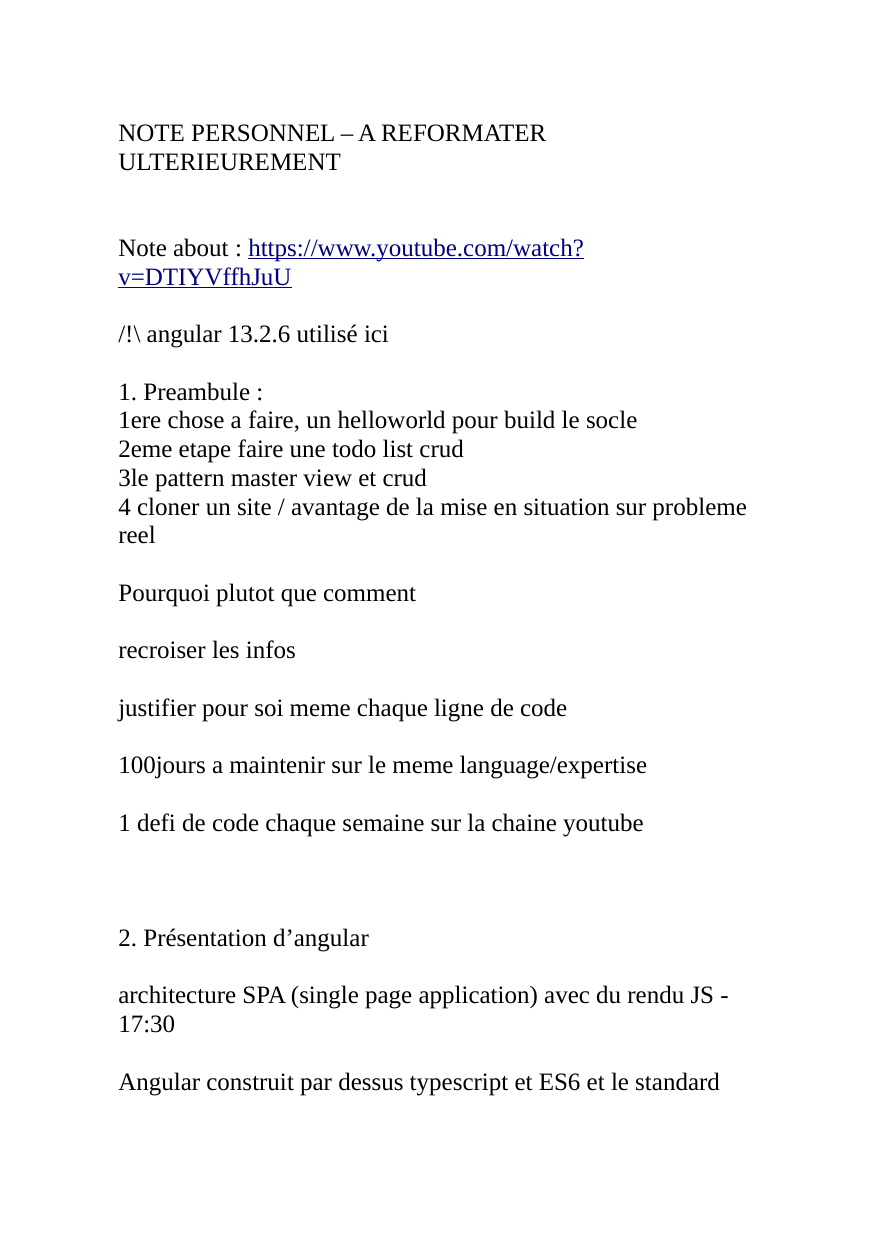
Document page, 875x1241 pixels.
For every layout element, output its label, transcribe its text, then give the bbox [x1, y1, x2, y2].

text 1. Preambule : [118, 377, 756, 406]
text NOTE PERSONNEL – A REFORMATER ULTERIEUREMENT [118, 118, 756, 176]
text 3le pattern master view et crud [118, 463, 756, 492]
text 1 defi de code chaque semaine sur la chaine youtube [118, 808, 756, 837]
text /!\ angular 13.2.6 utilisé ici [118, 319, 756, 348]
text recroiser les infos [118, 636, 756, 664]
text 1ere chose a faire, un helloworld pour build le socle [118, 406, 756, 434]
text 2. Présentation d’angular [118, 923, 756, 952]
text Angular construit par dessus typescript et ES6 et le standard [118, 1067, 756, 1096]
text 4 cloner un site / avantage de la mise en situation sur probleme reel [118, 492, 756, 549]
text justifier pour soi meme chaque ligne de code [118, 693, 756, 722]
text Note about : https://www.youtube.com/watch?v=DTIYVffhJuU [118, 233, 756, 291]
text Pourquoi plutot que comment [118, 578, 756, 607]
text 2eme etape faire une todo list crud [118, 434, 756, 463]
text architecture SPA (single page application) avec du rendu JS - 17:30 [118, 981, 756, 1038]
text 100jours a maintenir sur le meme language/expertise [118, 751, 756, 779]
